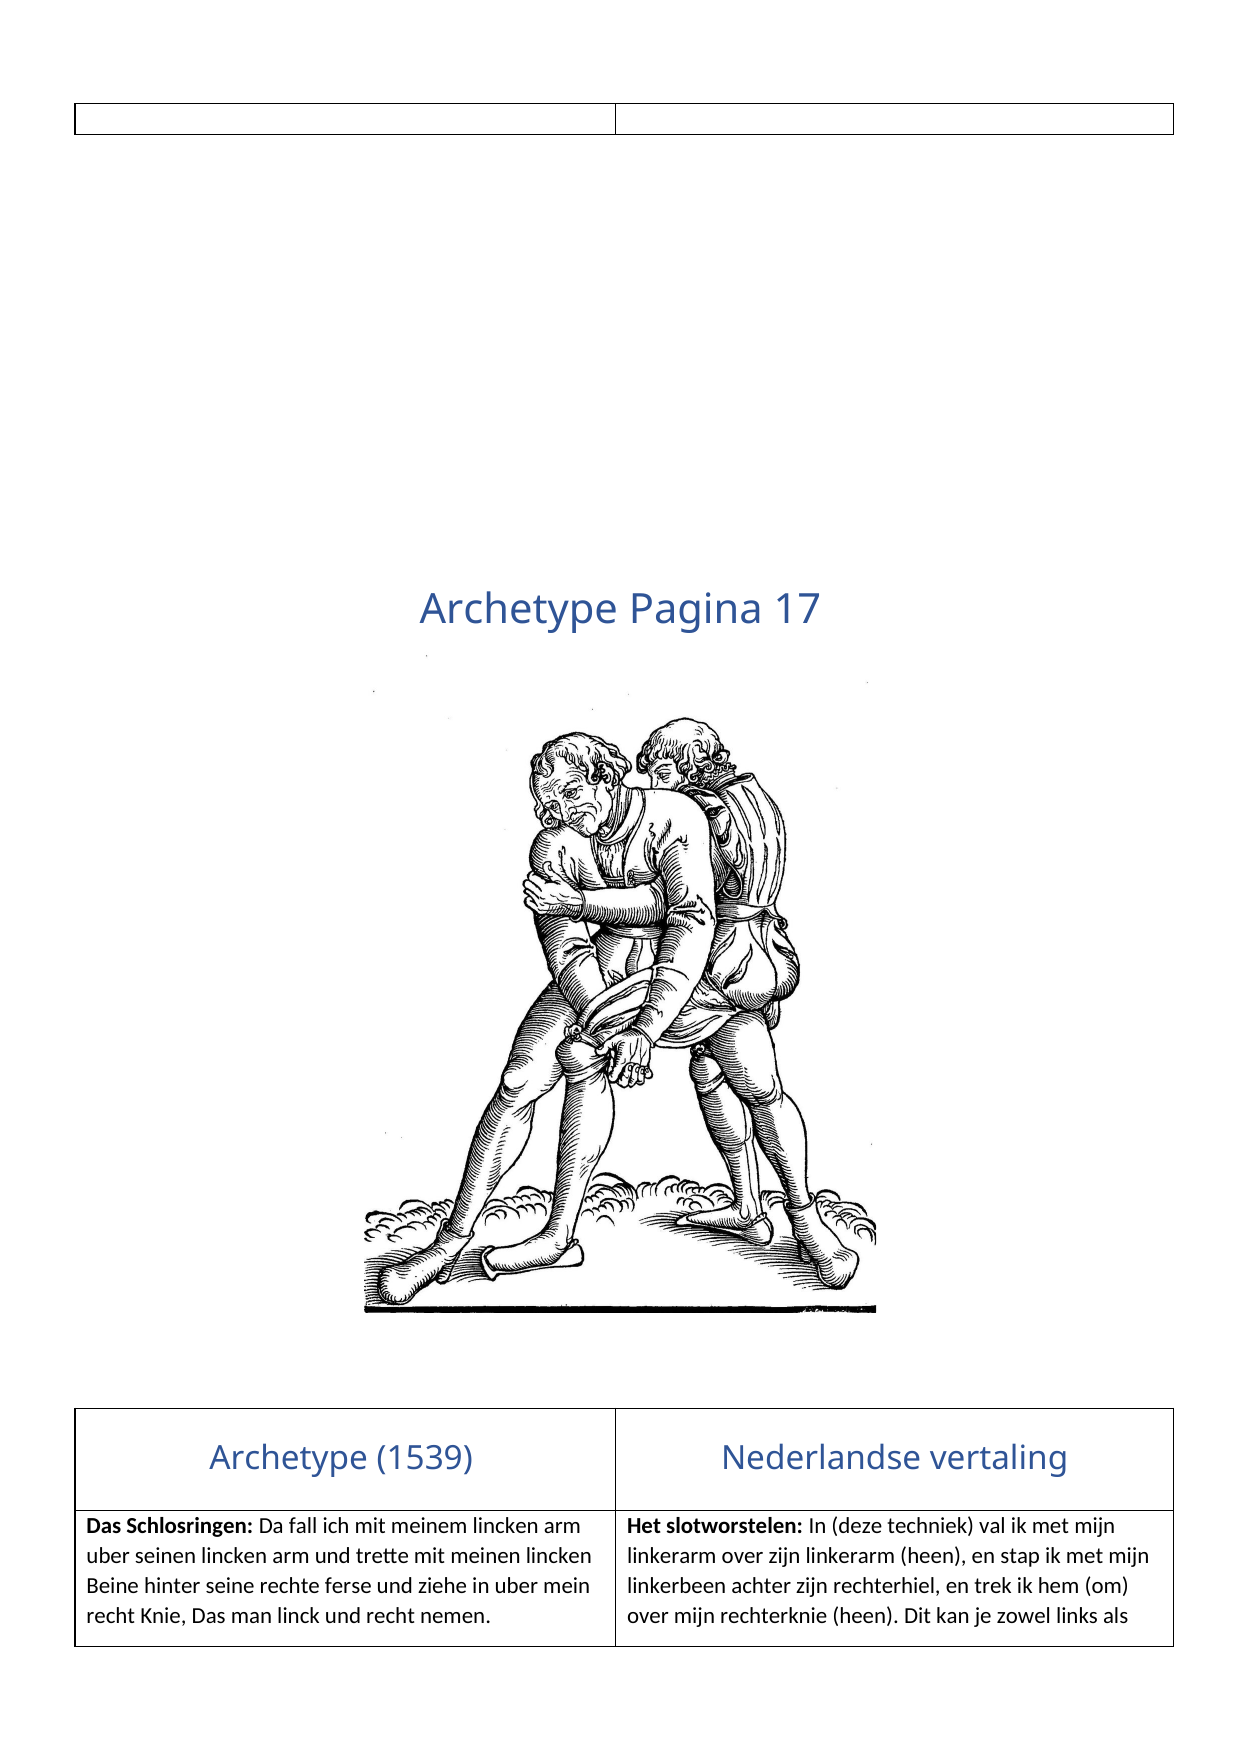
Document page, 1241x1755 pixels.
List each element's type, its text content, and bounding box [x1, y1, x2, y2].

picture [364, 639, 877, 1313]
table_header Archetype (1539) [76, 1409, 615, 1510]
table_cell [616, 104, 1173, 134]
table_cell [76, 104, 615, 134]
table_cell Het slotworstelen: In (deze techniek) val ik met mijn linkerarm over zijn linkerarm (heen), en stap ik met mijn linkerbeen achter zijn rechterhiel, en trek ik hem (om) over mijn rechterknie (heen). Dit kan je zowel links als [616, 1511, 1173, 1646]
table_cell Das Schlosringen: Da fall ich mit meinem lincken arm uber seinen lincken arm und trette mit meinen lincken Beine hinter seine rechte ferse und ziehe in uber mein recht Knie, Das man linck und recht nemen. [76, 1511, 615, 1646]
table_header Nederlandse vertaling [616, 1409, 1173, 1510]
subtitle Archetype Pagina 17 [75, 579, 1165, 636]
